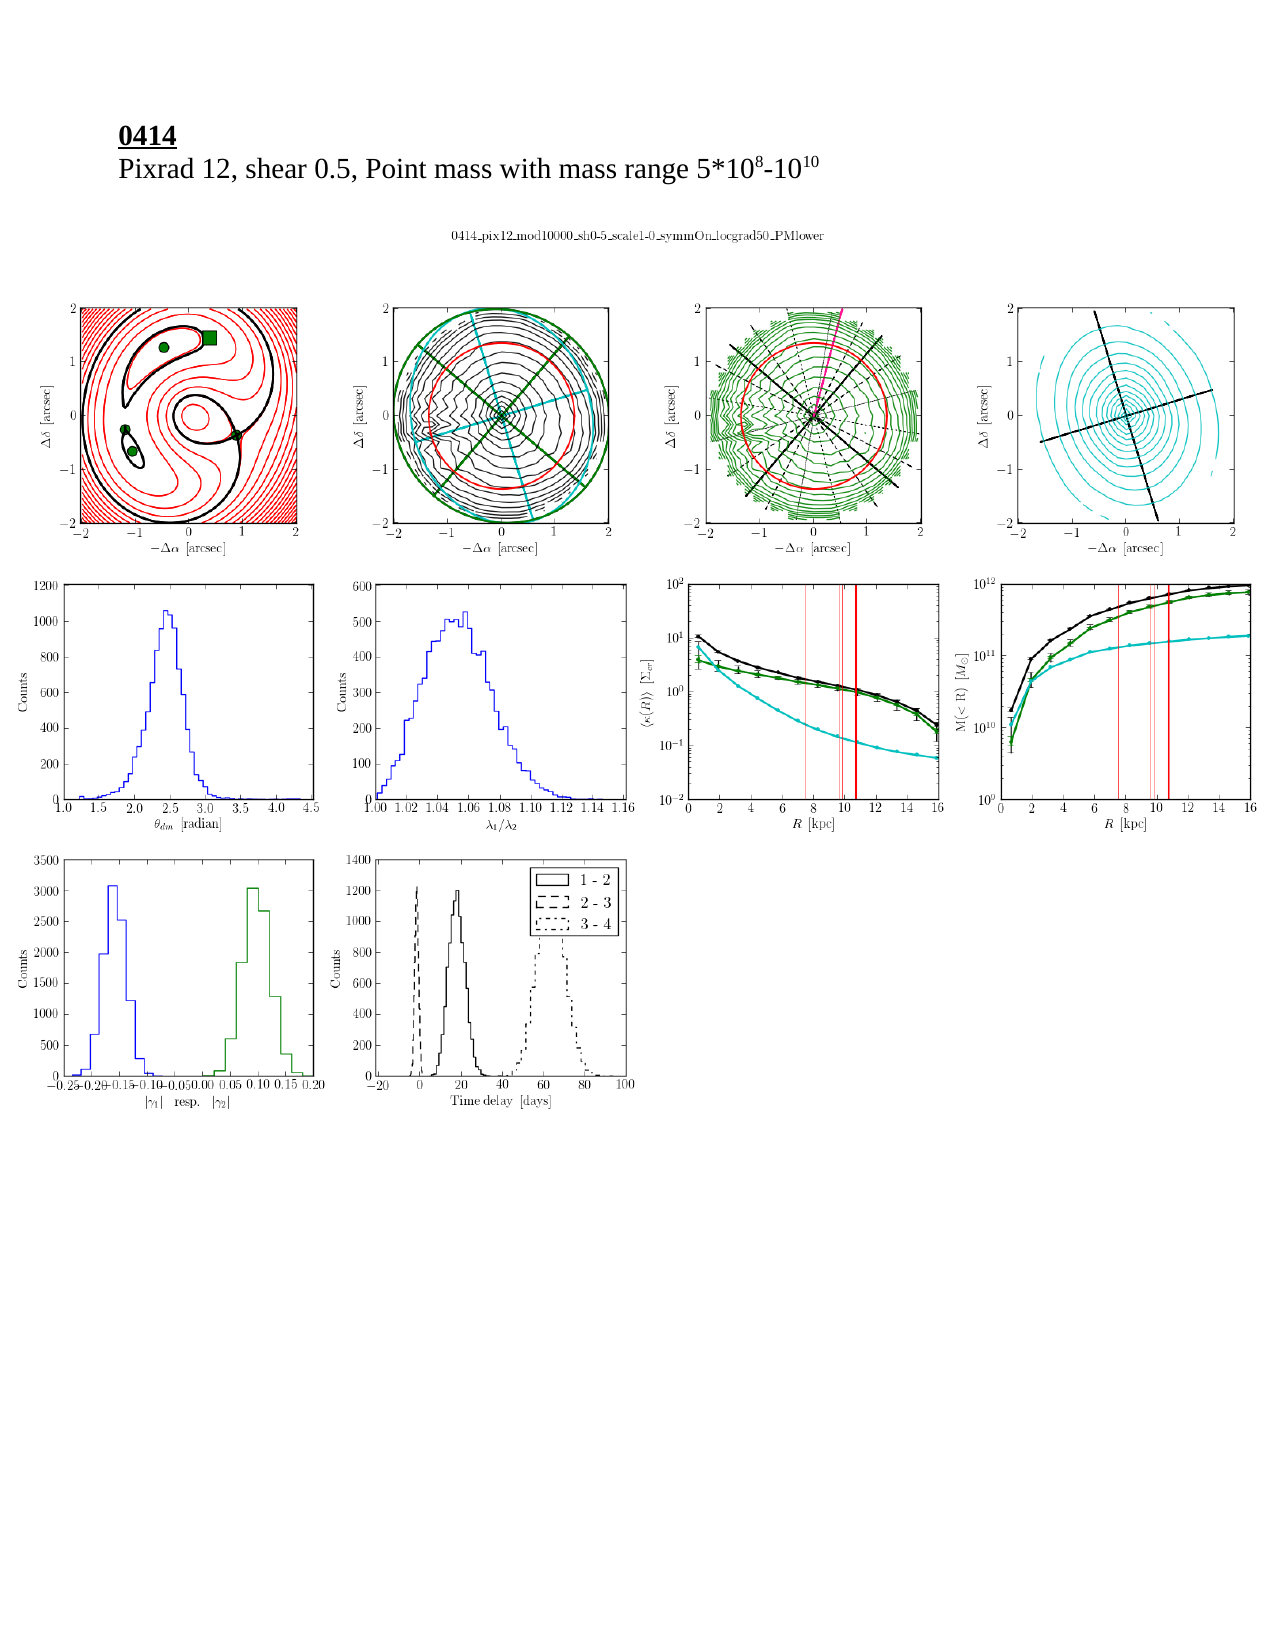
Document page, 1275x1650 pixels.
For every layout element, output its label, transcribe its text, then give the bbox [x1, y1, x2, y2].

text Pixrad 12, shear 0.5, Point mass with mass range 5*108-1010 [118, 152, 1157, 185]
text 0414 [118, 118, 1157, 152]
picture [0, 212, 1275, 1172]
